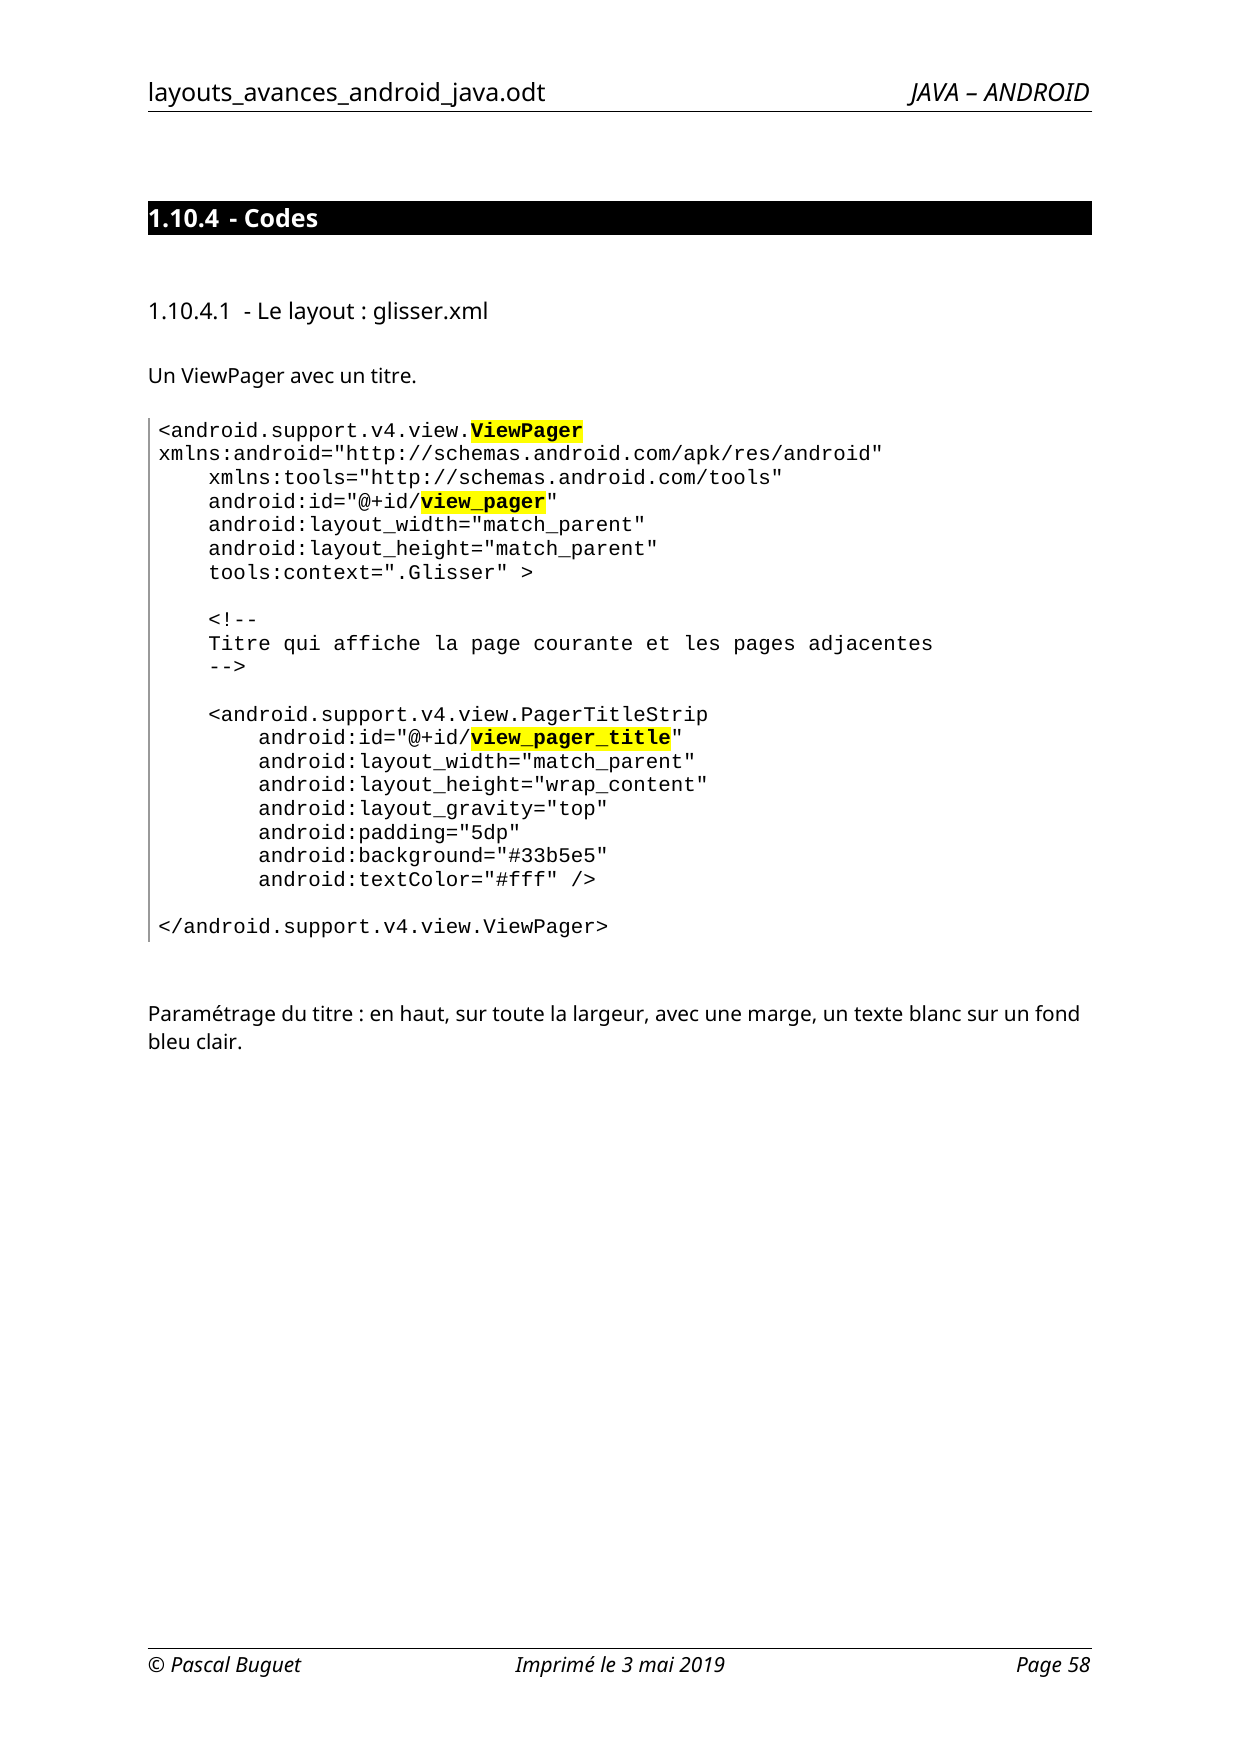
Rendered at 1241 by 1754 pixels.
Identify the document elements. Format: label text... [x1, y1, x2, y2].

subtitle - Codes [148, 201, 1092, 235]
text android:layout_width="match_parent" [150, 514, 1092, 538]
text <!-- [150, 609, 1092, 633]
text android:id="@+id/view_pager" [150, 491, 1092, 514]
text xmlns:tools="http://schemas.android.com/tools" [150, 467, 1092, 491]
text <android.support.v4.view.ViewPager xmlns:android="http://schemas.android.com/apk/res/android" [150, 418, 1092, 467]
text </android.support.v4.view.ViewPager> [150, 916, 1092, 942]
text android:padding="5dp" [150, 822, 1092, 845]
subtitle - Le layout : glisser.xml [148, 295, 1092, 326]
text <android.support.v4.view.PagerTitleStrip [150, 703, 1092, 727]
text android:layout_gravity="top" [150, 798, 1092, 822]
text Paramétrage du titre : en haut, sur toute la largeur, avec une marge, un texte blanc sur un fond bleu clair. [148, 999, 1092, 1056]
text android:textColor="#fff" /> [150, 869, 1092, 893]
text android:layout_width="match_parent" [150, 751, 1092, 774]
text --> [150, 656, 1092, 680]
text Un ViewPager avec un titre. [148, 361, 1092, 389]
text Titre qui affiche la page courante et les pages adjacentes [150, 633, 1092, 656]
text android:layout_height="wrap_content" [150, 774, 1092, 798]
text android:background="#33b5e5" [150, 845, 1092, 869]
text android:layout_height="match_parent" [150, 538, 1092, 562]
text tools:context=".Glisser" > [150, 562, 1092, 585]
text android:id="@+id/view_pager_title" [150, 727, 1092, 751]
